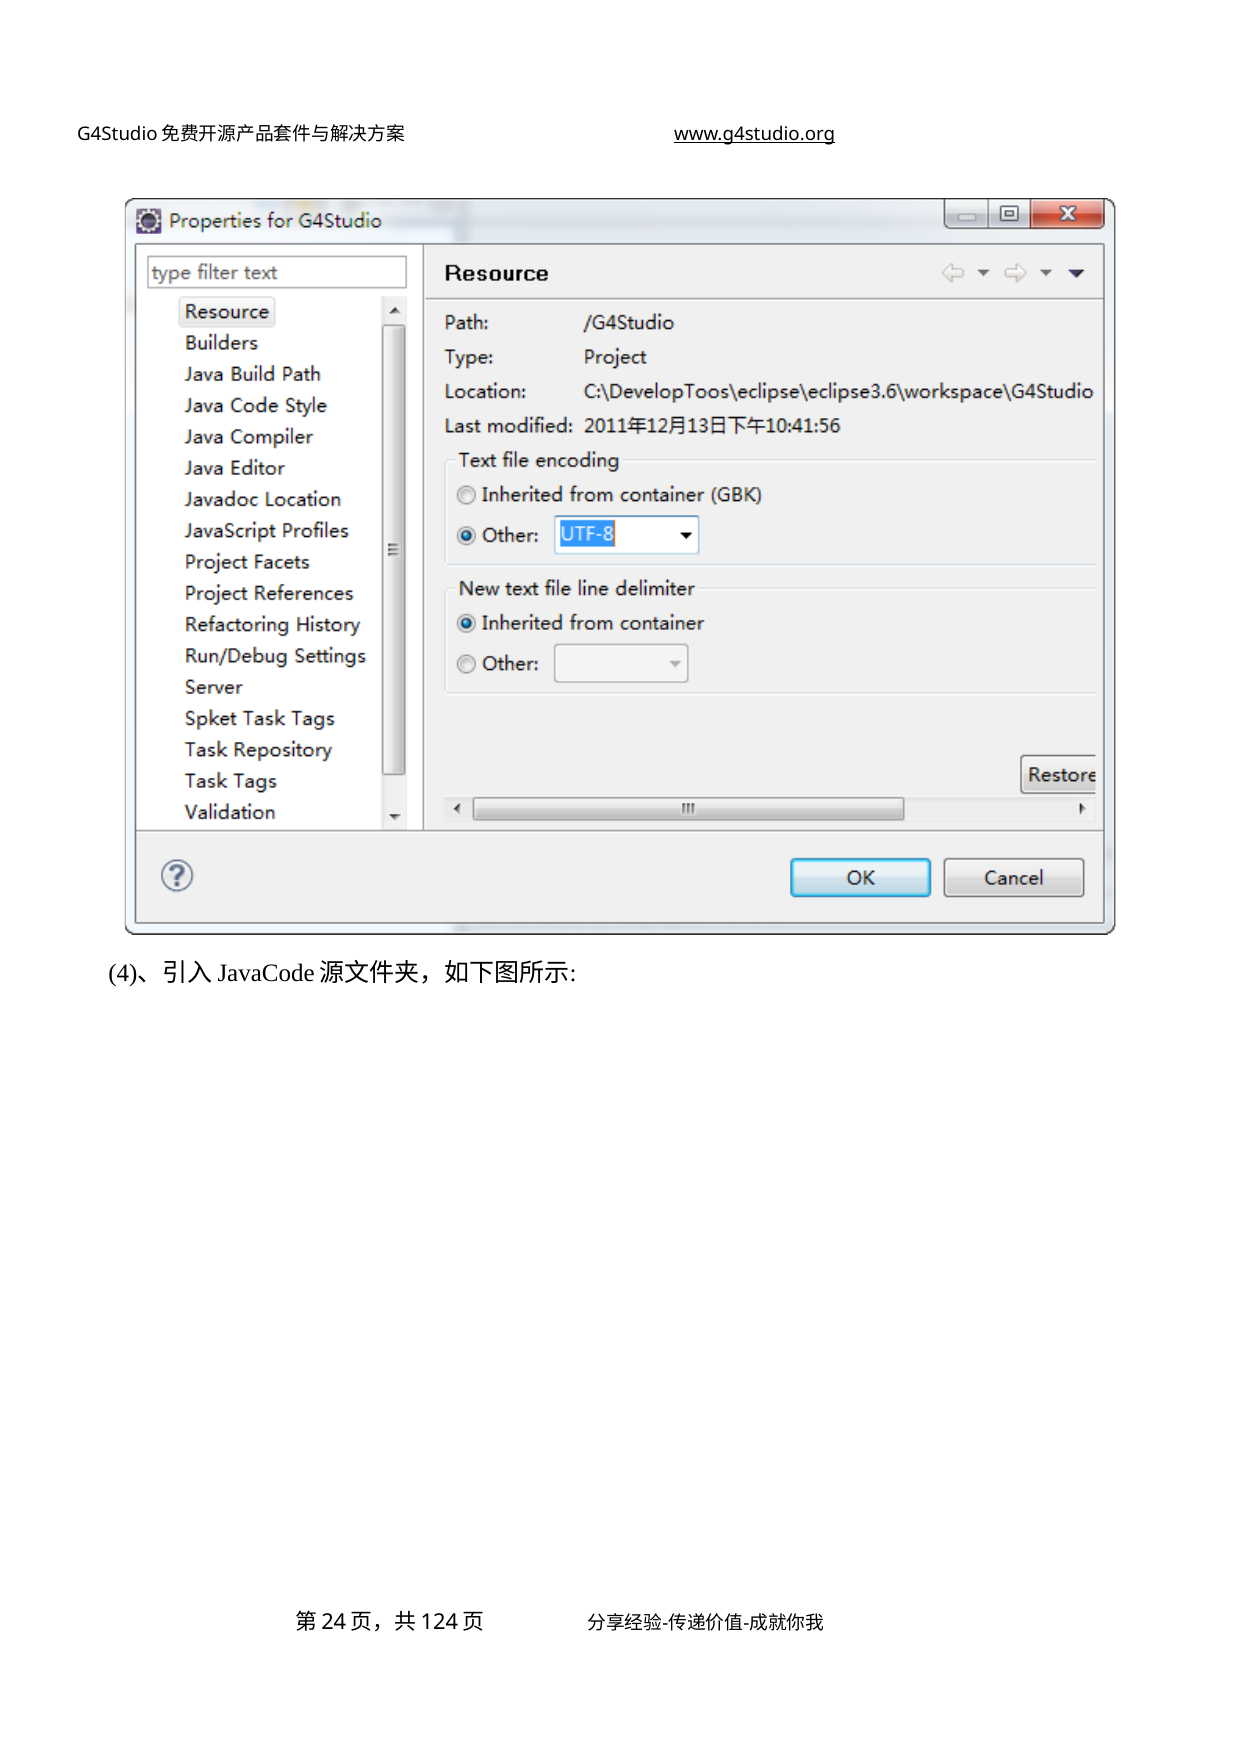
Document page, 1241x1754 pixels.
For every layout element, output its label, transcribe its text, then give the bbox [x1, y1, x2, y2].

picture [124, 198, 1116, 935]
text (4)、引入JavaCode源文件夹，如下图所示: [77, 175, 1163, 988]
